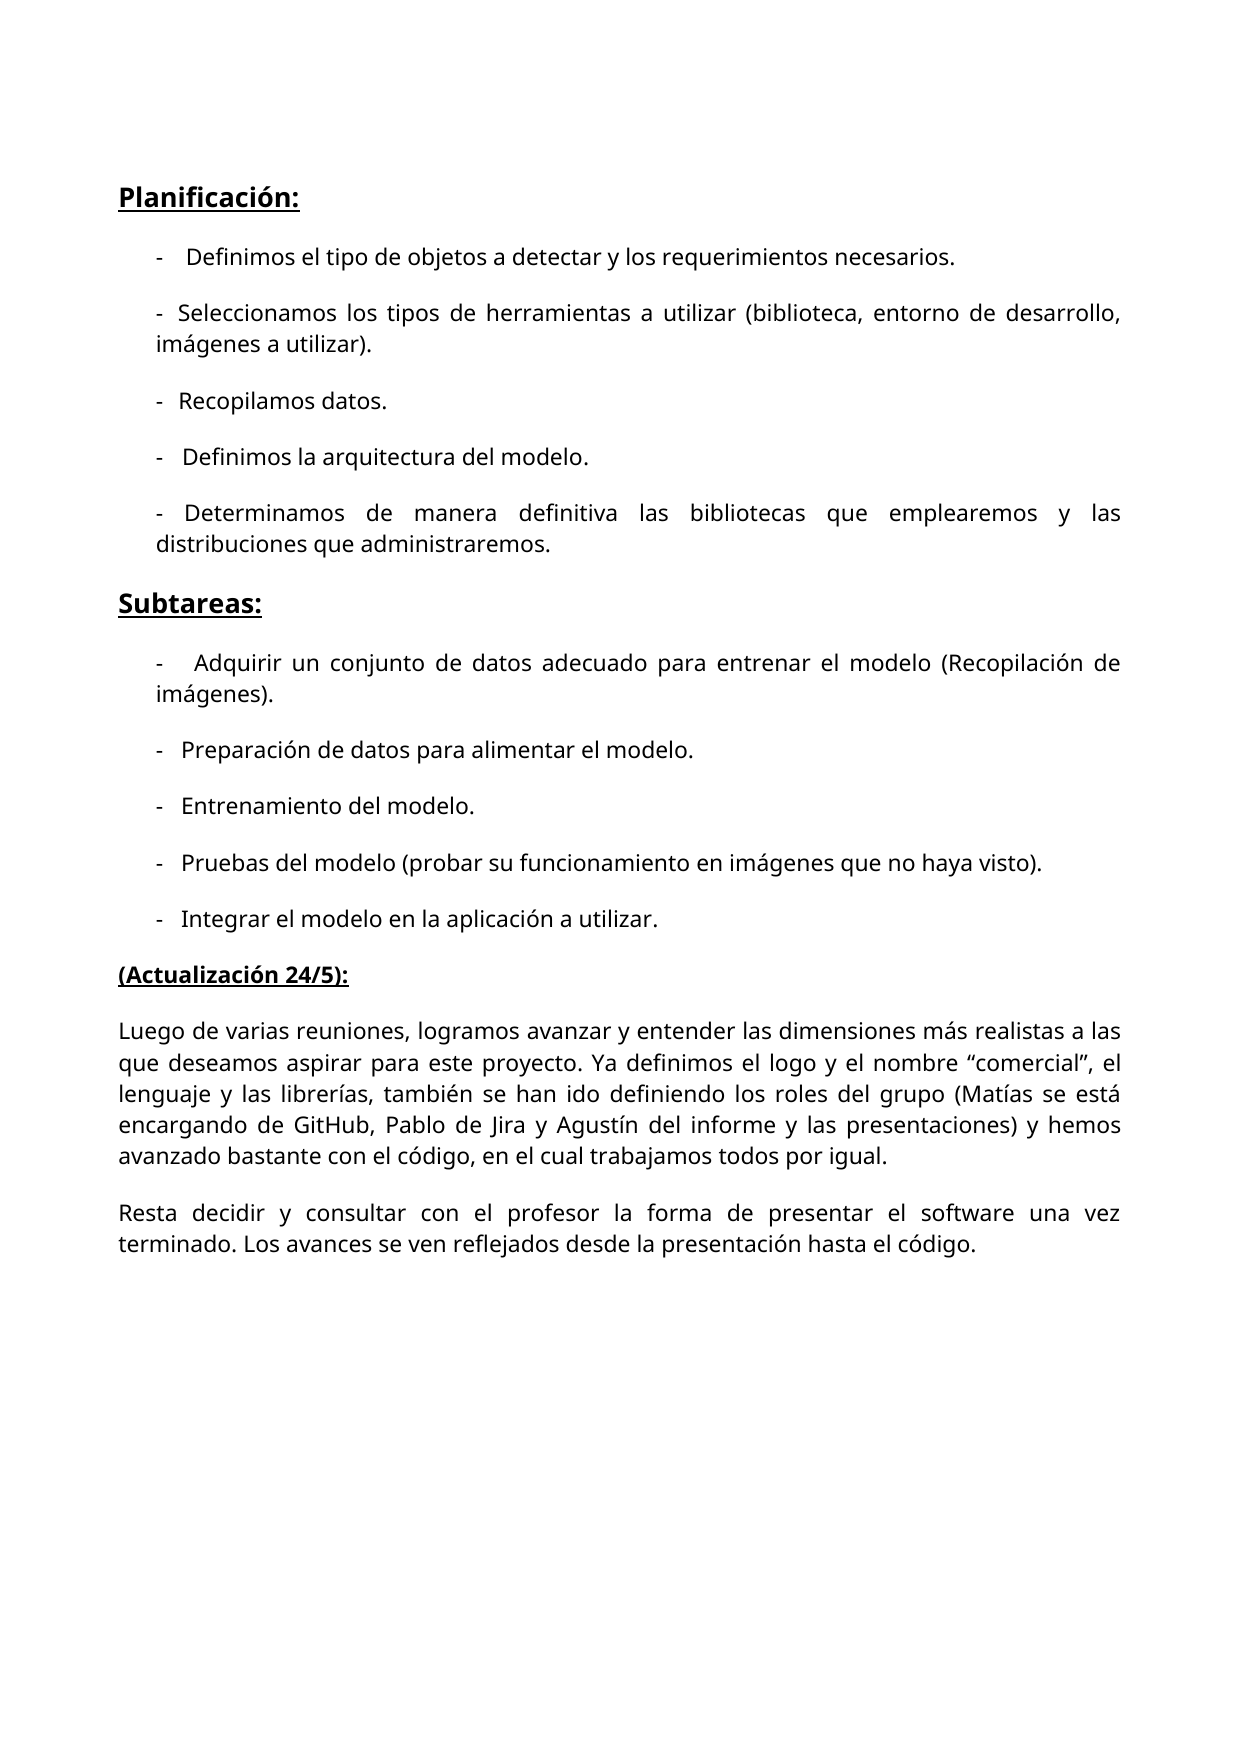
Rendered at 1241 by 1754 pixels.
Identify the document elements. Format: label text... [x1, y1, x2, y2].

text - Entrenamiento del modelo. [156, 790, 1122, 821]
text - Integrar el modelo en la aplicación a utilizar. [156, 903, 1122, 934]
text - Adquirir un conjunto de datos adecuado para entrenar el modelo (Recopilación de imágenes). [156, 646, 1122, 709]
text Resta decidir y consultar con el profesor la forma de presentar el software una vez terminado. Los avances se ven reflejados desde la presentación hasta el código. [118, 1196, 1122, 1259]
text - Determinamos de manera definitiva las bibliotecas que emplearemos y las distribuciones que administraremos. [156, 497, 1122, 559]
text Luego de varias reuniones, logramos avanzar y entender las dimensiones más realistas a las que deseamos aspirar para este proyecto. Ya definimos el logo y el nombre “comercial”, el lenguaje y las librerías, también se han ido definiendo los roles del grupo (Matías se está encargando de GitHub, Pablo de Jira y Agustín del informe y las presentaciones) y hemos avanzado bastante con el código, en el cual trabajamos todos por igual. [118, 1015, 1122, 1171]
text - Seleccionamos los tipos de herramientas a utilizar (biblioteca, entorno de desarrollo, imágenes a utilizar). [156, 297, 1122, 359]
text - Definimos la arquitectura del modelo. [156, 441, 1122, 472]
text Subtareas: [118, 584, 1122, 621]
text Planificación: [118, 179, 1122, 216]
text - Recopilamos datos. [156, 384, 1122, 416]
text - Pruebas del modelo (probar su funcionamiento en imágenes que no haya visto). [156, 846, 1122, 878]
text - Preparación de datos para alimentar el modelo. [156, 734, 1122, 765]
text - Definimos el tipo de objetos a detectar y los requerimientos necesarios. [156, 241, 1122, 272]
text (Actualización 24/5): [118, 959, 1122, 990]
